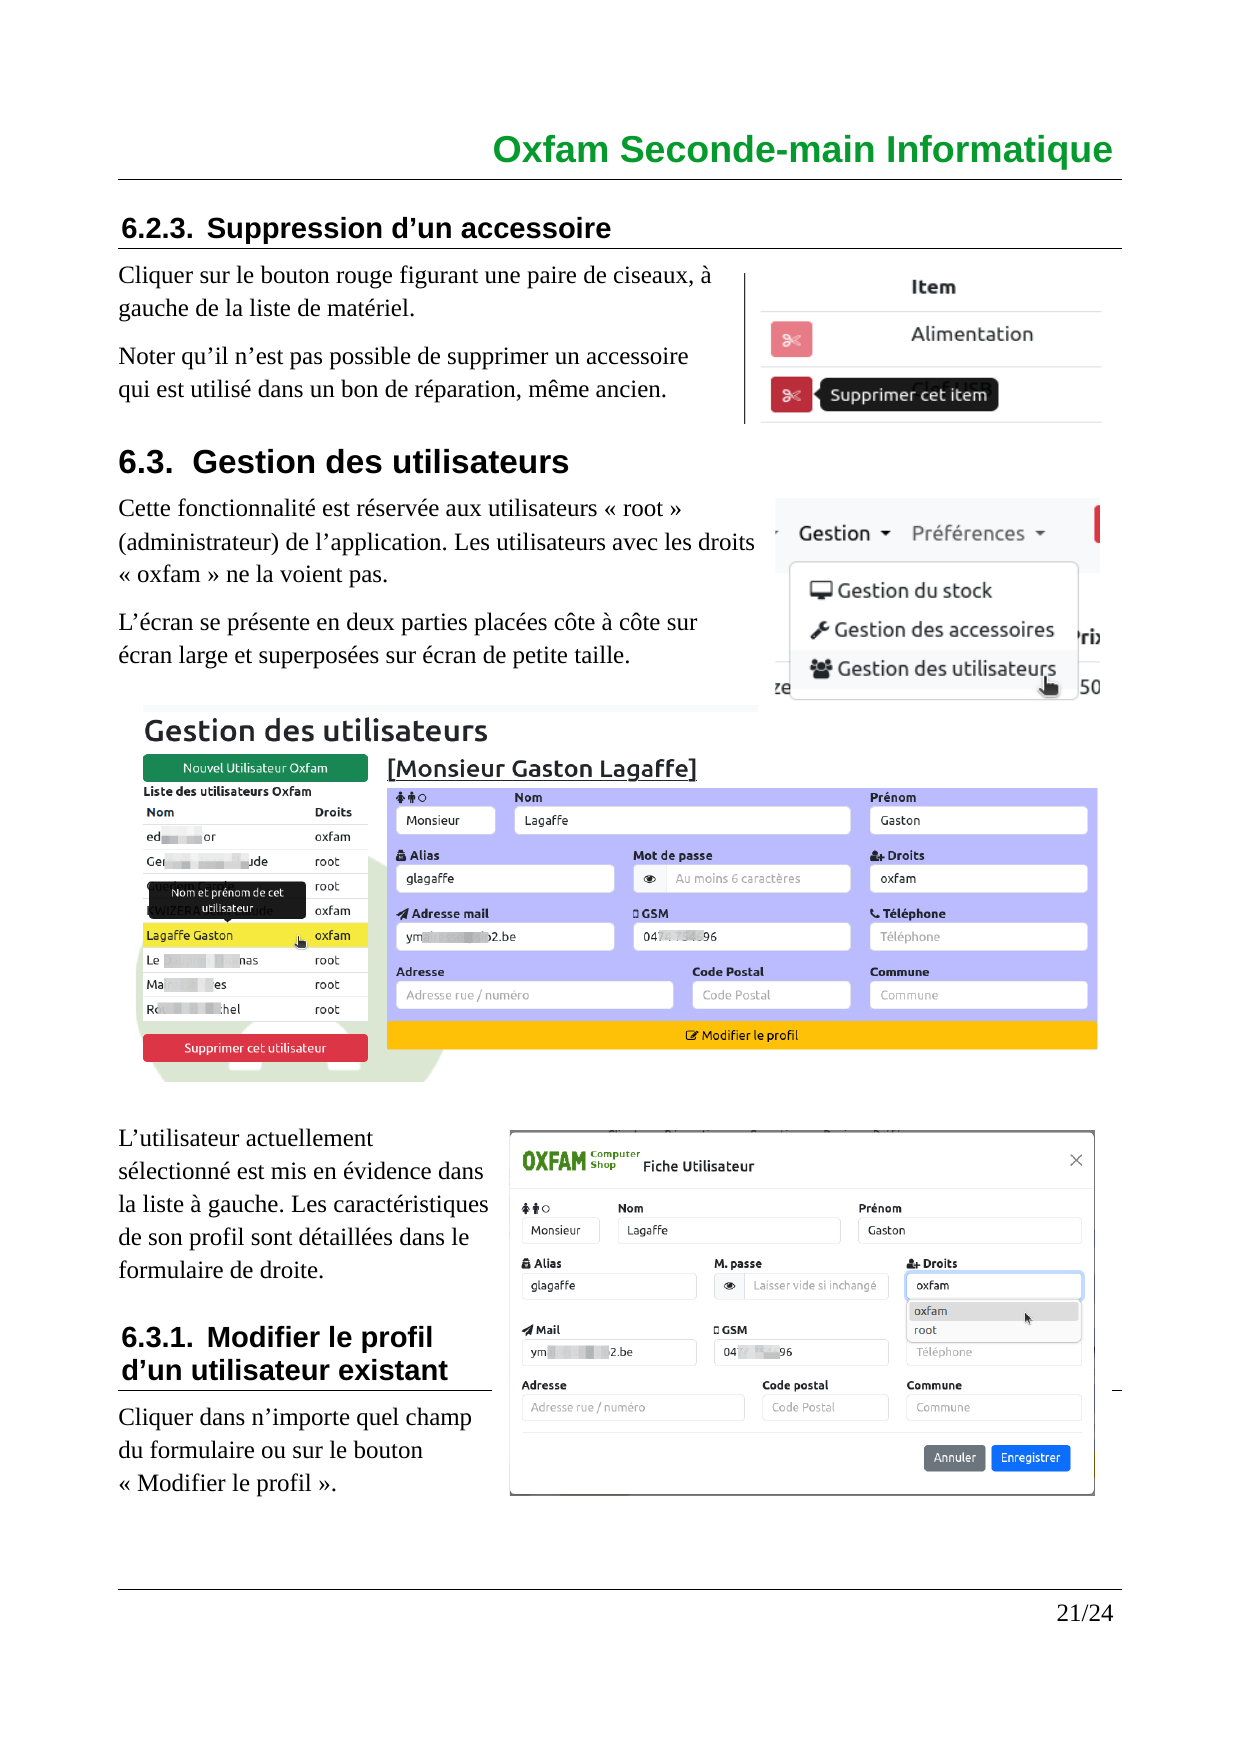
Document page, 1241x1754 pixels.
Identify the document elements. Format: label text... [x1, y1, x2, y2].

text Noter qu’il n’est pas possible de supprimer un accessoire qui est utilisé dans un bon de réparation, même ancien. [118, 341, 726, 403]
picture [509, 1130, 1095, 1496]
subtitle Gestion des utilisateurs [118, 443, 1122, 481]
picture [744, 273, 1102, 424]
picture [135, 705, 1105, 1082]
text Cliquer dans n’importe quel champ du formulaire ou sur le bouton « Modifier le profil ». [118, 1402, 492, 1497]
subtitle Suppression d’un accessoire [118, 208, 1122, 248]
text L’écran se présente en deux parties placées côte à côte sur écran large et superposées sur écran de petite taille. [118, 607, 758, 669]
text Cette fonctionnalité est réservée aux utilisateurs « root » (administrateur) de l’application. Les utilisateurs avec les droits « oxfam » ne la voient pas. [118, 481, 1122, 722]
subtitle Modifier le profil d’un utilisateur existant [118, 1317, 492, 1390]
text L’utilisateur actuellement sélectionné est mis en évidence dans la liste à gauche. Les caractéristiques de son profil sont détaillées dans le formulaire de droite. [118, 688, 1122, 1513]
text Cliquer sur le bouton rouge figurant une paire de ciseaux, à gauche de la liste de matériel. [118, 255, 1122, 441]
picture [775, 498, 1100, 704]
